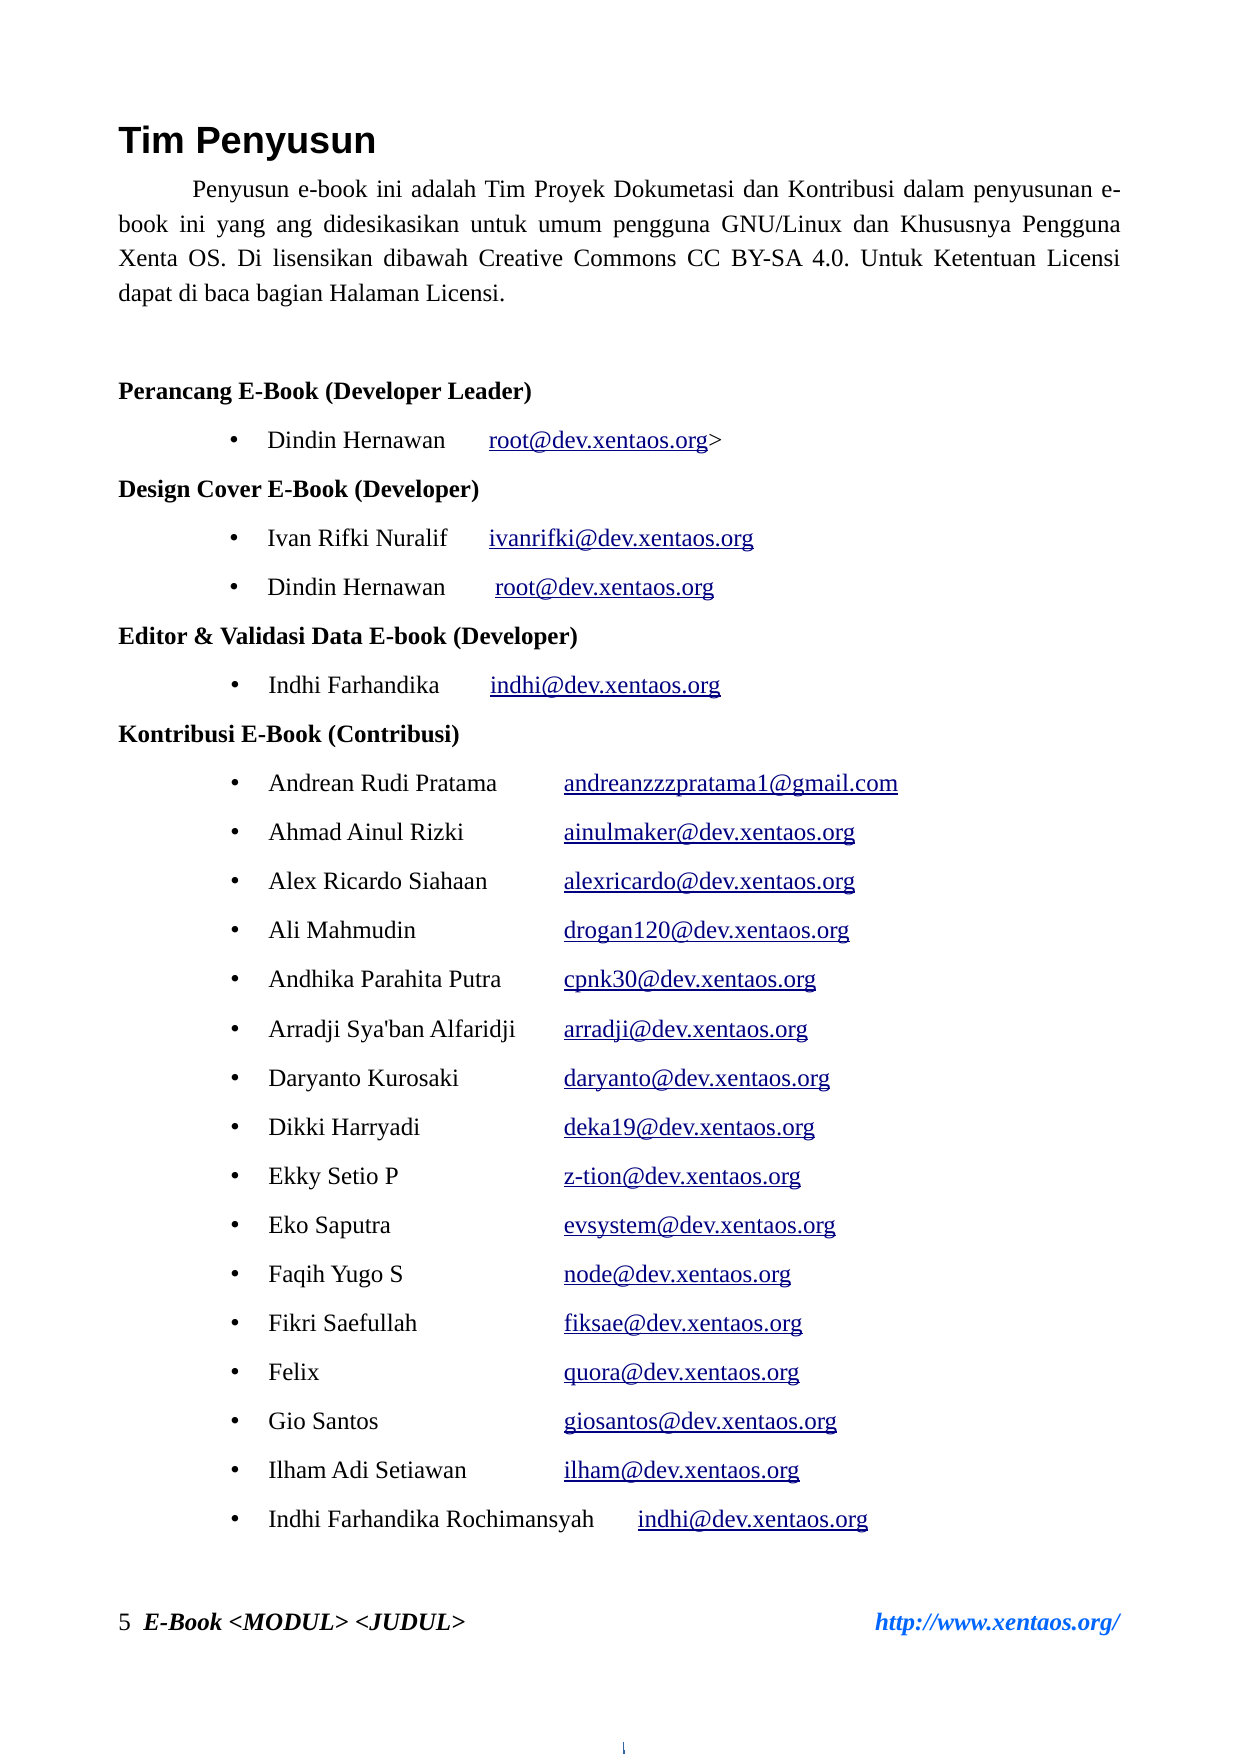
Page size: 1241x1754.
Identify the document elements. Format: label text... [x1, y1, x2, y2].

list Fikri Saefullah fiksae@dev.xentaos.org [231, 1308, 1122, 1337]
list Gio Santos giosantos@dev.xentaos.org [231, 1406, 1122, 1435]
list Felix quora@dev.xentaos.org [231, 1357, 1122, 1386]
list Andrean Rudi Pratama andreanzzzpratama1@gmail.com [231, 768, 1122, 797]
list Daryanto Kurosaki daryanto@dev.xentaos.org [231, 1063, 1122, 1091]
text Perancang E-Book (Developer Leader) [118, 376, 1122, 404]
list Andhika Parahita Putra cpnk30@dev.xentaos.org [231, 964, 1122, 993]
list Ali Mahmudin drogan120@dev.xentaos.org [231, 916, 1122, 944]
list Arradji Sya'ban Alfaridji arradji@dev.xentaos.org [231, 1014, 1122, 1042]
list Alex Ricardo Siahaan alexricardo@dev.xentaos.org [231, 866, 1122, 895]
text Editor & Validasi Data E-book (Developer) [118, 621, 1122, 650]
list Faqih Yugo S node@dev.xentaos.org [231, 1259, 1122, 1288]
list Ekky Setio P z-tion@dev.xentaos.org [231, 1161, 1122, 1189]
list Ahmad Ainul Rizki ainulmaker@dev.xentaos.org [231, 817, 1122, 846]
list Dikki Harryadi deka19@dev.xentaos.org [231, 1112, 1122, 1141]
text Design Cover E-Book (Developer) [118, 474, 1122, 503]
text Kontribusi E-Book (Contribusi) [118, 719, 1122, 748]
list Dindin Hernawan root@dev.xentaos.org [229, 572, 1122, 601]
list Eko Saputra evsystem@dev.xentaos.org [231, 1210, 1122, 1239]
list Ilham Adi Setiawan ilham@dev.xentaos.org [231, 1455, 1122, 1484]
list Indhi Farhandika indhi@dev.xentaos.org [231, 670, 1122, 699]
list Ivan Rifki Nuralif ivanrifki@dev.xentaos.org [229, 523, 1122, 552]
list Indhi Farhandika Rochimansyah indhi@dev.xentaos.org [231, 1504, 1122, 1533]
text Penyusun e-book ini adalah Tim Proyek Dokumetasi dan Kontribusi dalam penyusunan e-book ini yang ang didesikasikan untuk umum pengguna GNU/Linux dan Khususnya Pengguna Xenta OS. Di lisensikan dibawah Creative Commons CC BY-SA 4.0. Untuk Ketentuan Licensi dapat di baca bagian Halaman Licensi. [118, 174, 1122, 306]
subtitle Tim Penyusun [118, 118, 1122, 162]
list Dindin Hernawan root@dev.xentaos.org> [229, 425, 1122, 454]
